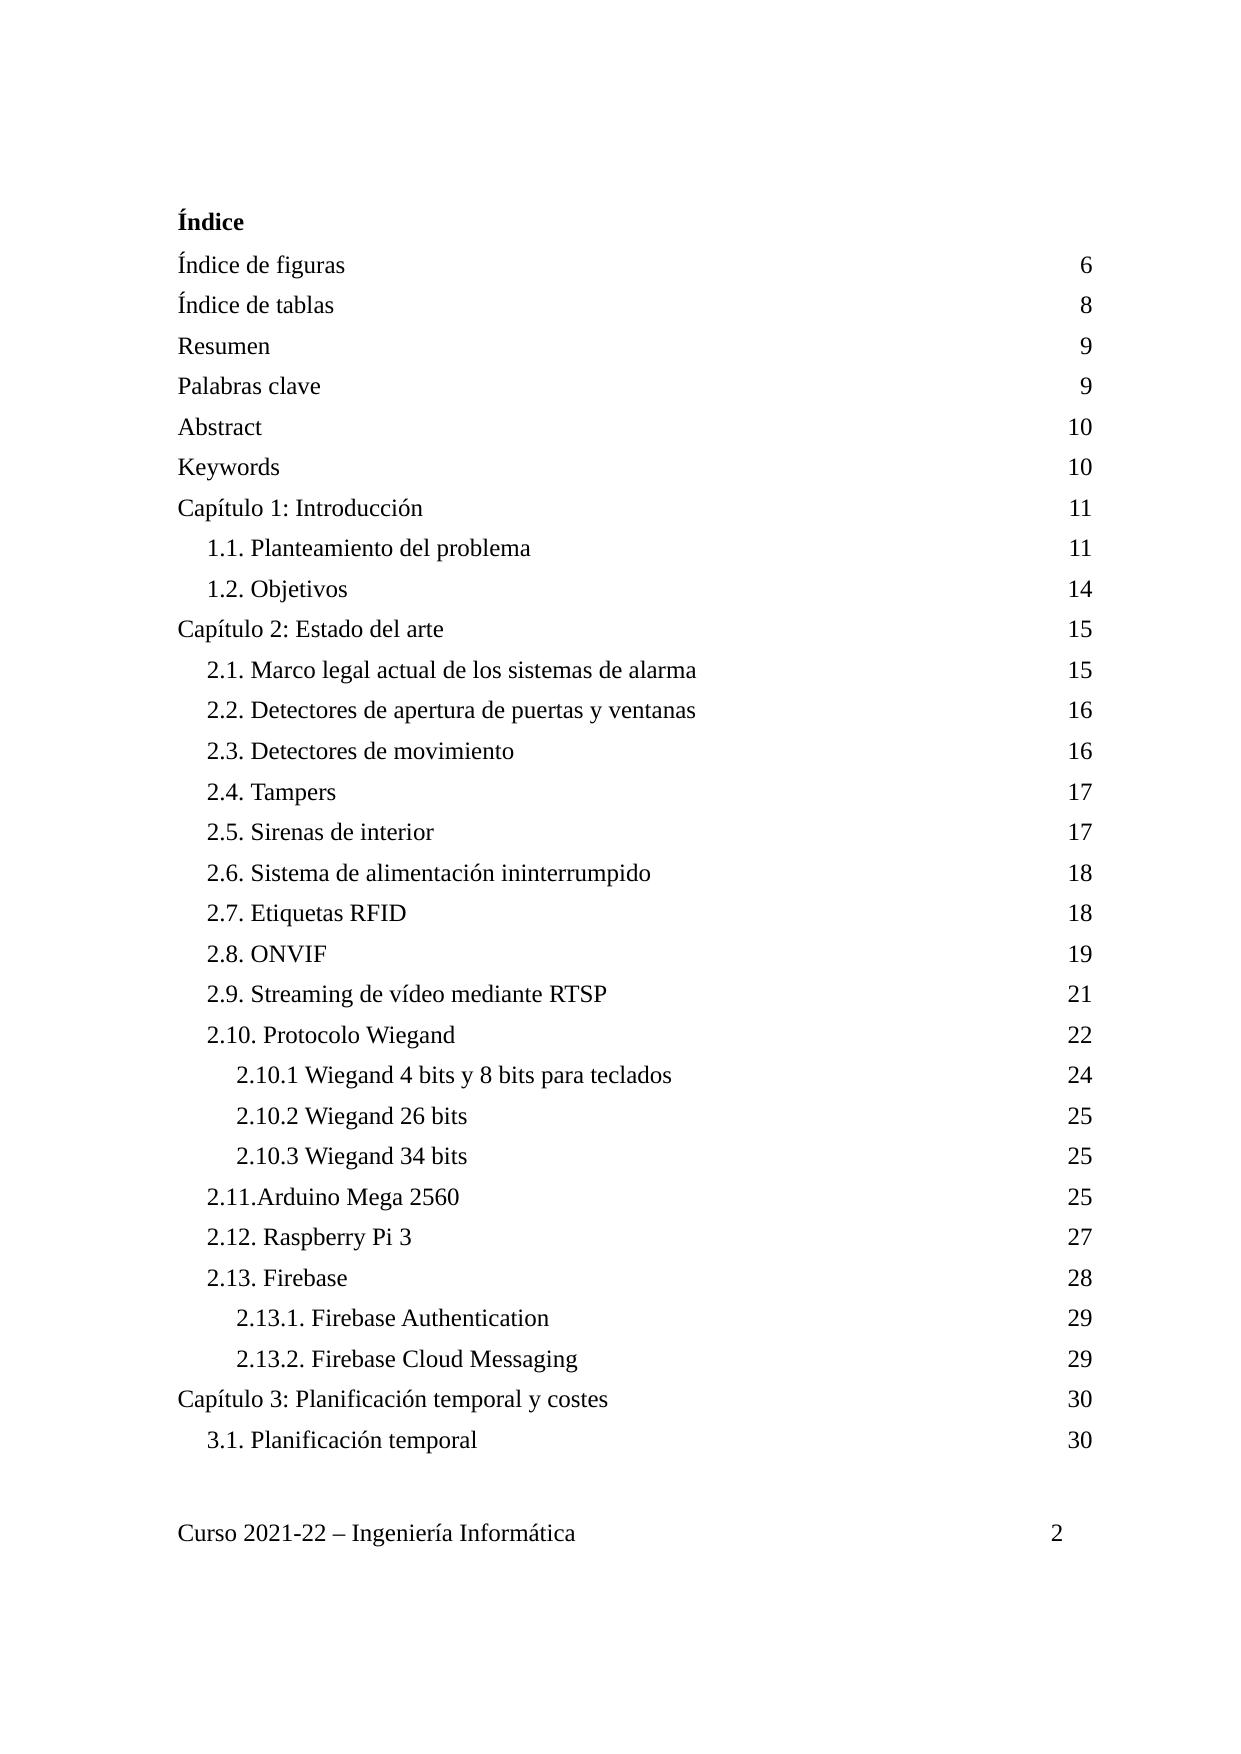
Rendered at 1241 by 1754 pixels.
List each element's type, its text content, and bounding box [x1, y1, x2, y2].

text 2.10.3 Wiegand 34 bits 25 [236, 1141, 1092, 1170]
text 2.4. Tampers 17 [207, 777, 1092, 805]
text Resumen 9 [177, 331, 1092, 359]
text Keywords 10 [177, 452, 1092, 481]
text Índice de figuras 6 [177, 250, 1092, 278]
text 1.2. Objetivos 14 [207, 574, 1092, 603]
text 2.13.2. Firebase Cloud Messaging 29 [236, 1344, 1092, 1373]
text Capítulo 3: Planificación temporal y costes 30 [177, 1384, 1092, 1413]
text Índice de tablas 8 [177, 290, 1092, 319]
text 3.1. Planificación temporal 30 [207, 1425, 1092, 1454]
text Capítulo 1: Introducción 11 [177, 493, 1092, 522]
text 1.1. Planteamiento del problema 11 [207, 533, 1092, 562]
text 2.10.1 Wiegand 4 bits y 8 bits para teclados 24 [236, 1060, 1092, 1089]
text Índice [177, 207, 1092, 235]
text 2.7. Etiquetas RFID 18 [207, 898, 1092, 927]
text 2.5. Sirenas de interior 17 [207, 817, 1092, 846]
text 2.10.2 Wiegand 26 bits 25 [236, 1101, 1092, 1129]
text Palabras clave 9 [177, 371, 1092, 400]
text Abstract 10 [177, 412, 1092, 441]
text 2.2. Detectores de apertura de puertas y ventanas 16 [207, 696, 1092, 724]
text 2.9. Streaming de vídeo mediante RTSP 21 [207, 979, 1092, 1008]
text 2.8. ONVIF 19 [207, 939, 1092, 967]
text 2.12. Raspberry Pi 3 27 [207, 1222, 1092, 1251]
text 2.1. Marco legal actual de los sistemas de alarma 15 [207, 655, 1092, 684]
text 2.13.1. Firebase Authentication 29 [236, 1303, 1092, 1332]
text Capítulo 2: Estado del arte 15 [177, 614, 1092, 643]
text 2.3. Detectores de movimiento 16 [207, 736, 1092, 765]
text 2.11.Arduino Mega 2560 25 [207, 1182, 1092, 1211]
text 2.10. Protocolo Wiegand 22 [207, 1020, 1092, 1048]
text 2.13. Firebase 28 [207, 1263, 1092, 1292]
text 2.6. Sistema de alimentación ininterrumpido 18 [207, 858, 1092, 886]
